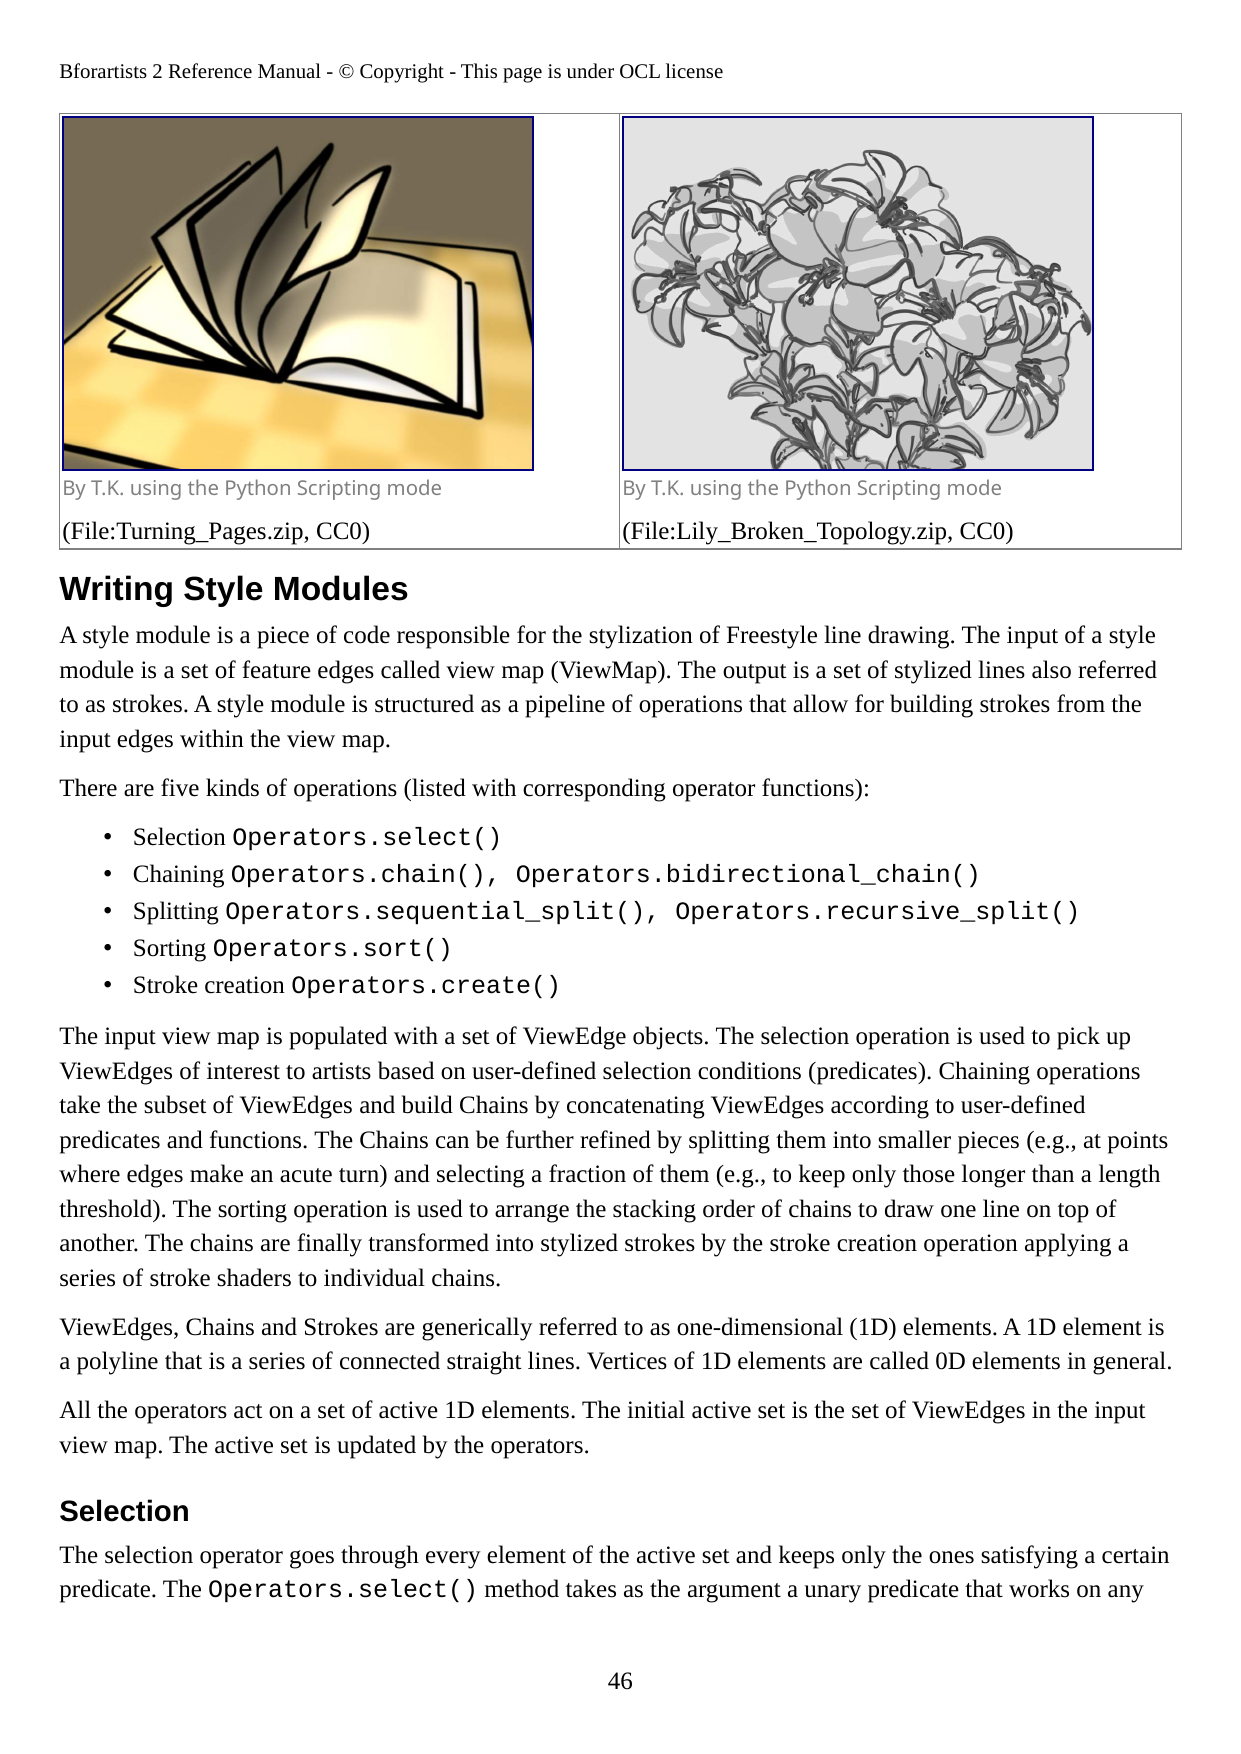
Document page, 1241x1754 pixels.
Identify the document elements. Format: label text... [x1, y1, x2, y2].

text All the operators act on a set of active 1D elements. The initial active set is the set of ViewEdges in the input view map. The active set is updated by the operators. [59, 1395, 1181, 1459]
subtitle Selection [59, 1493, 1181, 1527]
list Stroke creation Operators.create() [103, 970, 1181, 1001]
text There are five kinds of operations (listed with corresponding operator functions): [59, 773, 1181, 802]
table_header By T.K. using the Python Scripting mode (File:Lily_Broken_Topology.zip, CC0) [620, 114, 1181, 548]
list Selection Operators.select() [103, 822, 1181, 853]
text ViewEdges, Chains and Strokes are generically referred to as one-dimensional (1D) elements. A 1D element is a polyline that is a series of connected straight lines. Vertices of 1D elements are called 0D elements in general. [59, 1312, 1181, 1375]
text The input view map is populated with a set of ViewEdge objects. The selection operation is used to pick up ViewEdges of interest to artists based on user-defined selection conditions (predicates). Chaining operations take the subset of ViewEdges and build Chains by concatenating ViewEdges according to user-defined predicates and functions. The Chains can be further refined by splitting them into smaller pieces (e.g., at points where edges make an acute turn) and selecting a fraction of them (e.g., to keep only those longer than a length threshold). The sorting operation is used to arrange the stacking order of chains to draw one line on top of another. The chains are finally transformed into stylized strokes by the stroke creation operation applying a series of stroke shaders to individual chains. [59, 1021, 1181, 1292]
text The selection operator goes through every element of the active set and keeps only the ones satisfying a certain predicate. The Operators.select() method takes as the argument a unary predicate that works on any [59, 1540, 1181, 1605]
table_header By T.K. using the Python Scripting mode (File:Turning_Pages.zip, CC0) [60, 114, 619, 548]
list Sorting Operators.sort() [103, 933, 1181, 964]
picture [64, 118, 532, 469]
picture [624, 118, 1092, 469]
list Chaining Operators.chain(), Operators.bidirectional_chain() [103, 859, 1181, 890]
list Splitting Operators.sequential_split(), Operators.recursive_split() [103, 896, 1181, 927]
subtitle Writing Style Modules [59, 569, 1181, 608]
text A style module is a piece of code responsible for the stylization of Freestyle line drawing. The input of a style module is a set of feature edges called view map (ViewMap). The output is a set of stylized lines also referred to as strokes. A style module is structured as a pipeline of operations that allow for building strokes from the input edges within the view map. [59, 620, 1181, 753]
